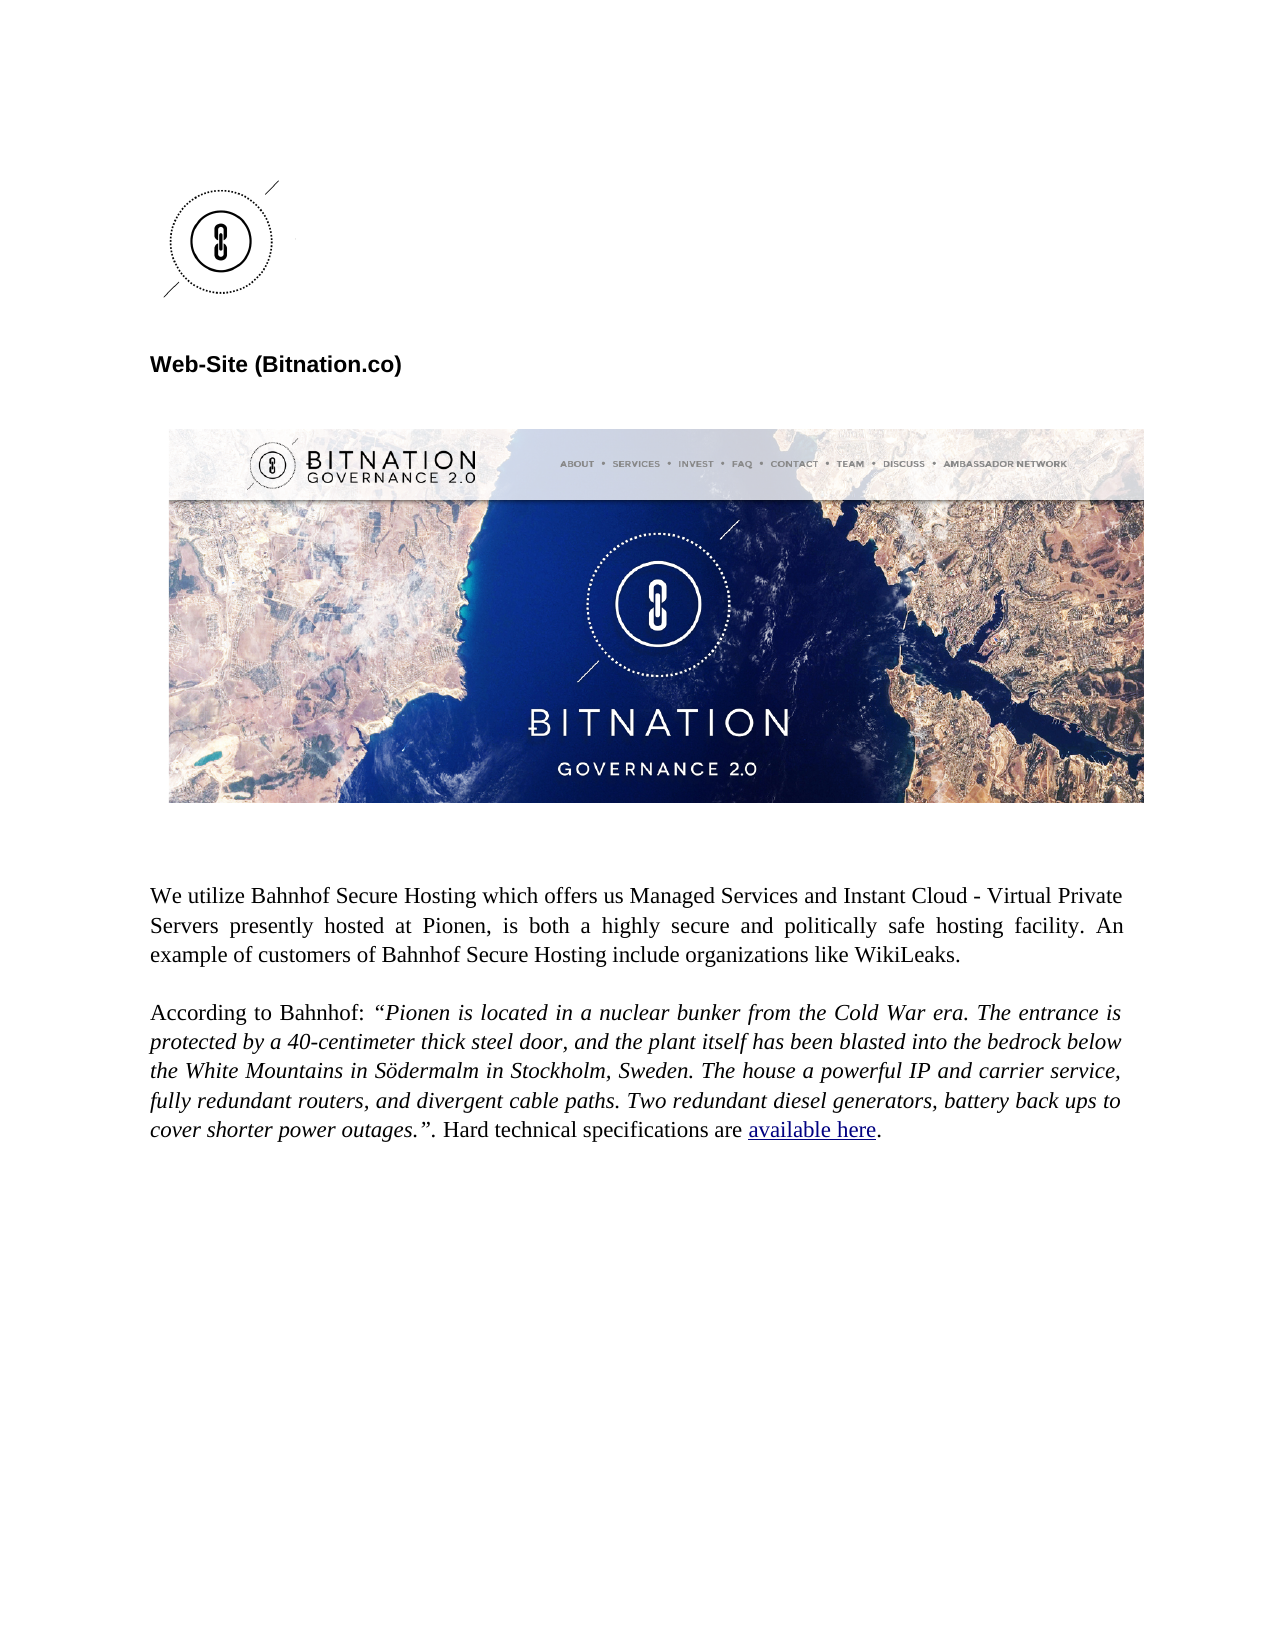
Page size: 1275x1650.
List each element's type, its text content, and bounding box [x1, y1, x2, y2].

text Web-Site (Bitnation.co) [150, 150, 1125, 378]
text According to Bahnhof: “Pionen is located in a nuclear bunker from the Cold War era. The entrance is protected by a 40-centimeter thick steel door, and the plant itself has been blasted into the bedrock below the White Mountains in Södermalm in Stockholm, Sweden. The house a powerful IP and carrier service, fully redundant routers, and divergent cable paths. Two redundant diesel generators, battery back ups to cover shorter power outages.”. Hard technical specifications are available here. [150, 1000, 1125, 1142]
text We utilize Bahnhof Secure Hosting which offers us Managed Services and Instant Cloud - Virtual Private Servers presently hosted at Pionen, is both a highly secure and politically safe hosting facility. An example of customers of Bahnhof Secure Hosting include organizations like WikiLeaks. [150, 883, 1125, 967]
picture [168, 429, 1144, 803]
picture [150, 150, 296, 330]
